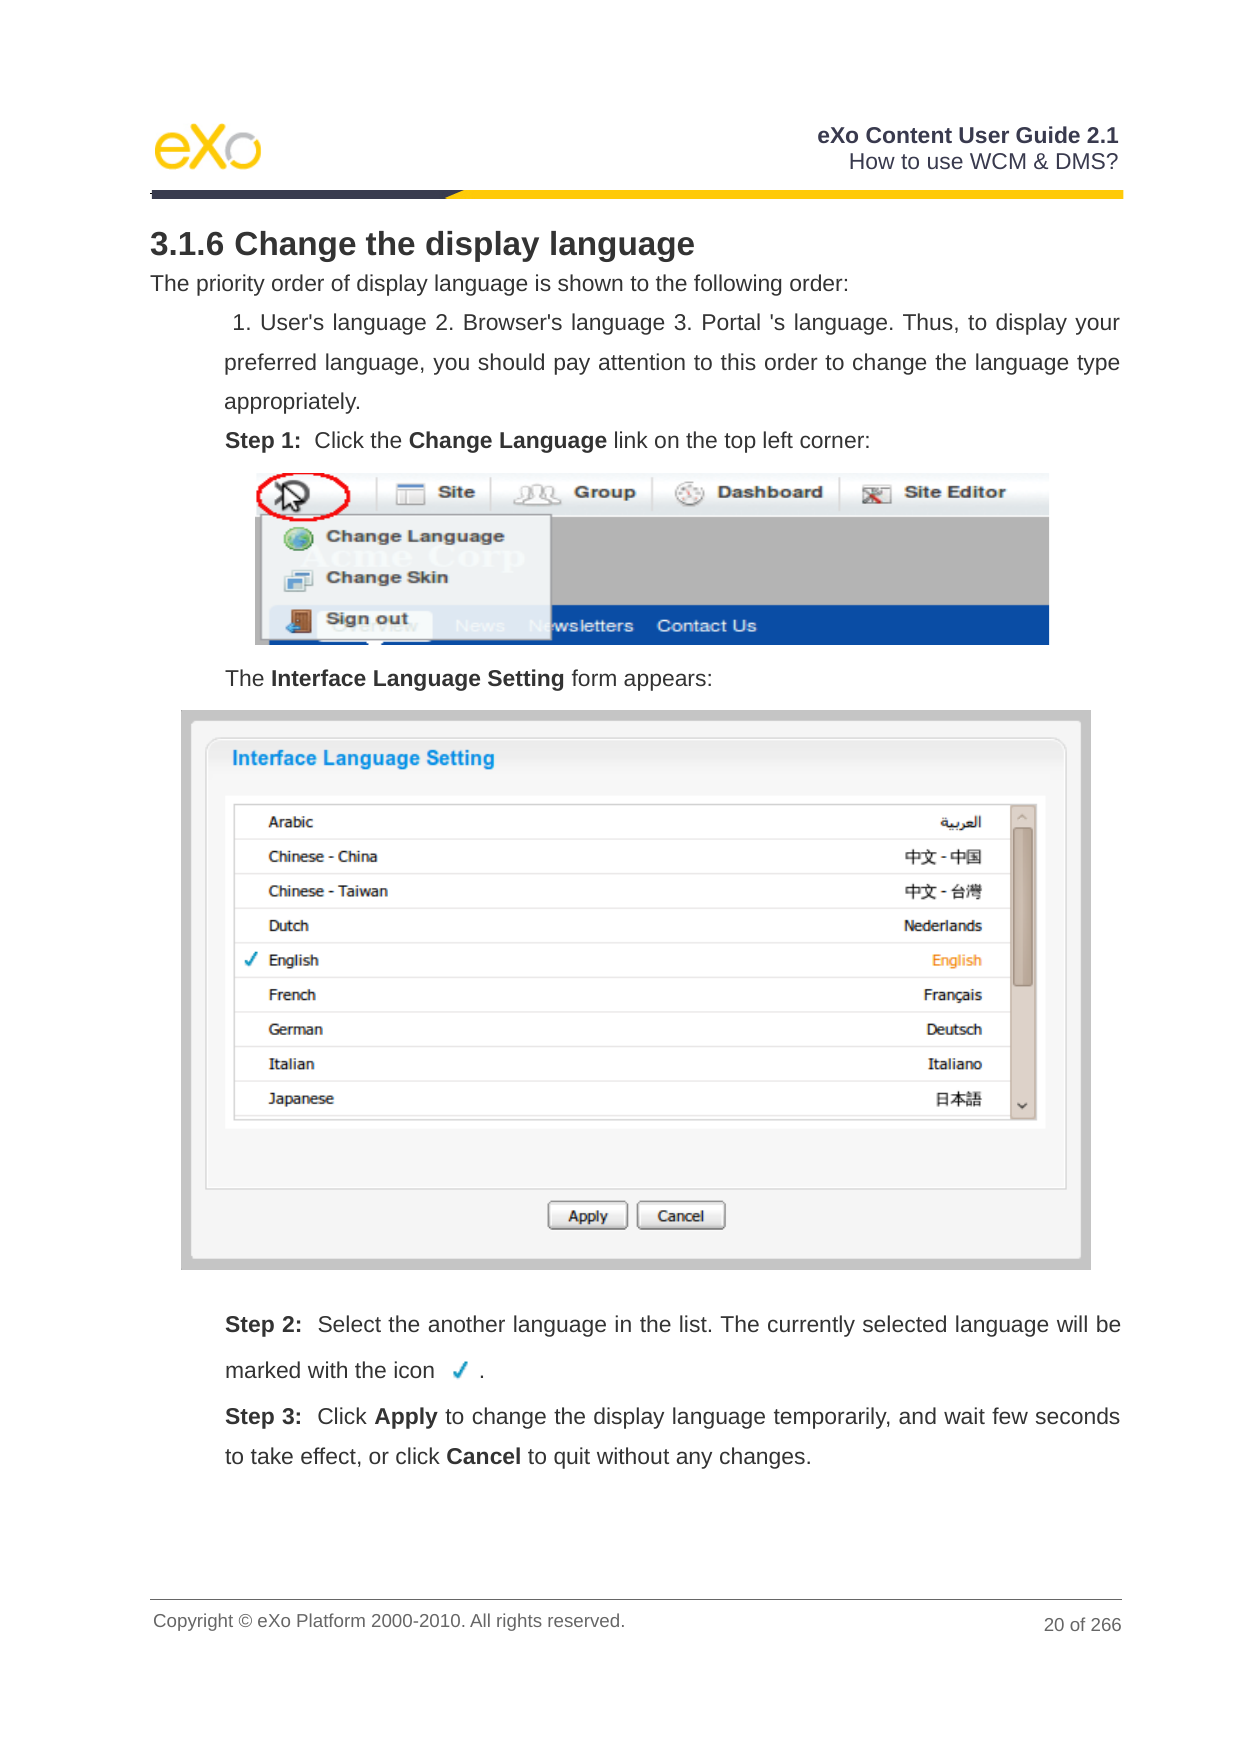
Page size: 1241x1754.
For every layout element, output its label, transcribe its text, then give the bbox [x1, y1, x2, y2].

list The Interface Language Setting form appears: [187, 467, 1122, 691]
picture [181, 710, 1091, 1270]
list Step 2: Select the another language in the list. The currently selected language will be marked with the icon . [187, 1311, 1122, 1390]
text The priority order of display language is shown to the following order: [150, 269, 1122, 296]
picture [155, 123, 262, 170]
text 1. User's language 2. Browser's language 3. Portal 's language. Thus, to display your preferred language, you should pay attention to this order to change the language type appropriately. [224, 309, 1122, 414]
picture [449, 1357, 471, 1383]
list Step 1: Click the Change Language link on the top left corner: [187, 427, 1122, 454]
list Step 3: Click Apply to change the display language temporarily, and wait few seconds to take effect, or click Cancel to quit without any changes. [187, 1403, 1122, 1469]
picture [151, 190, 1124, 199]
picture [255, 473, 1050, 645]
subtitle Change the display language [150, 223, 1122, 262]
